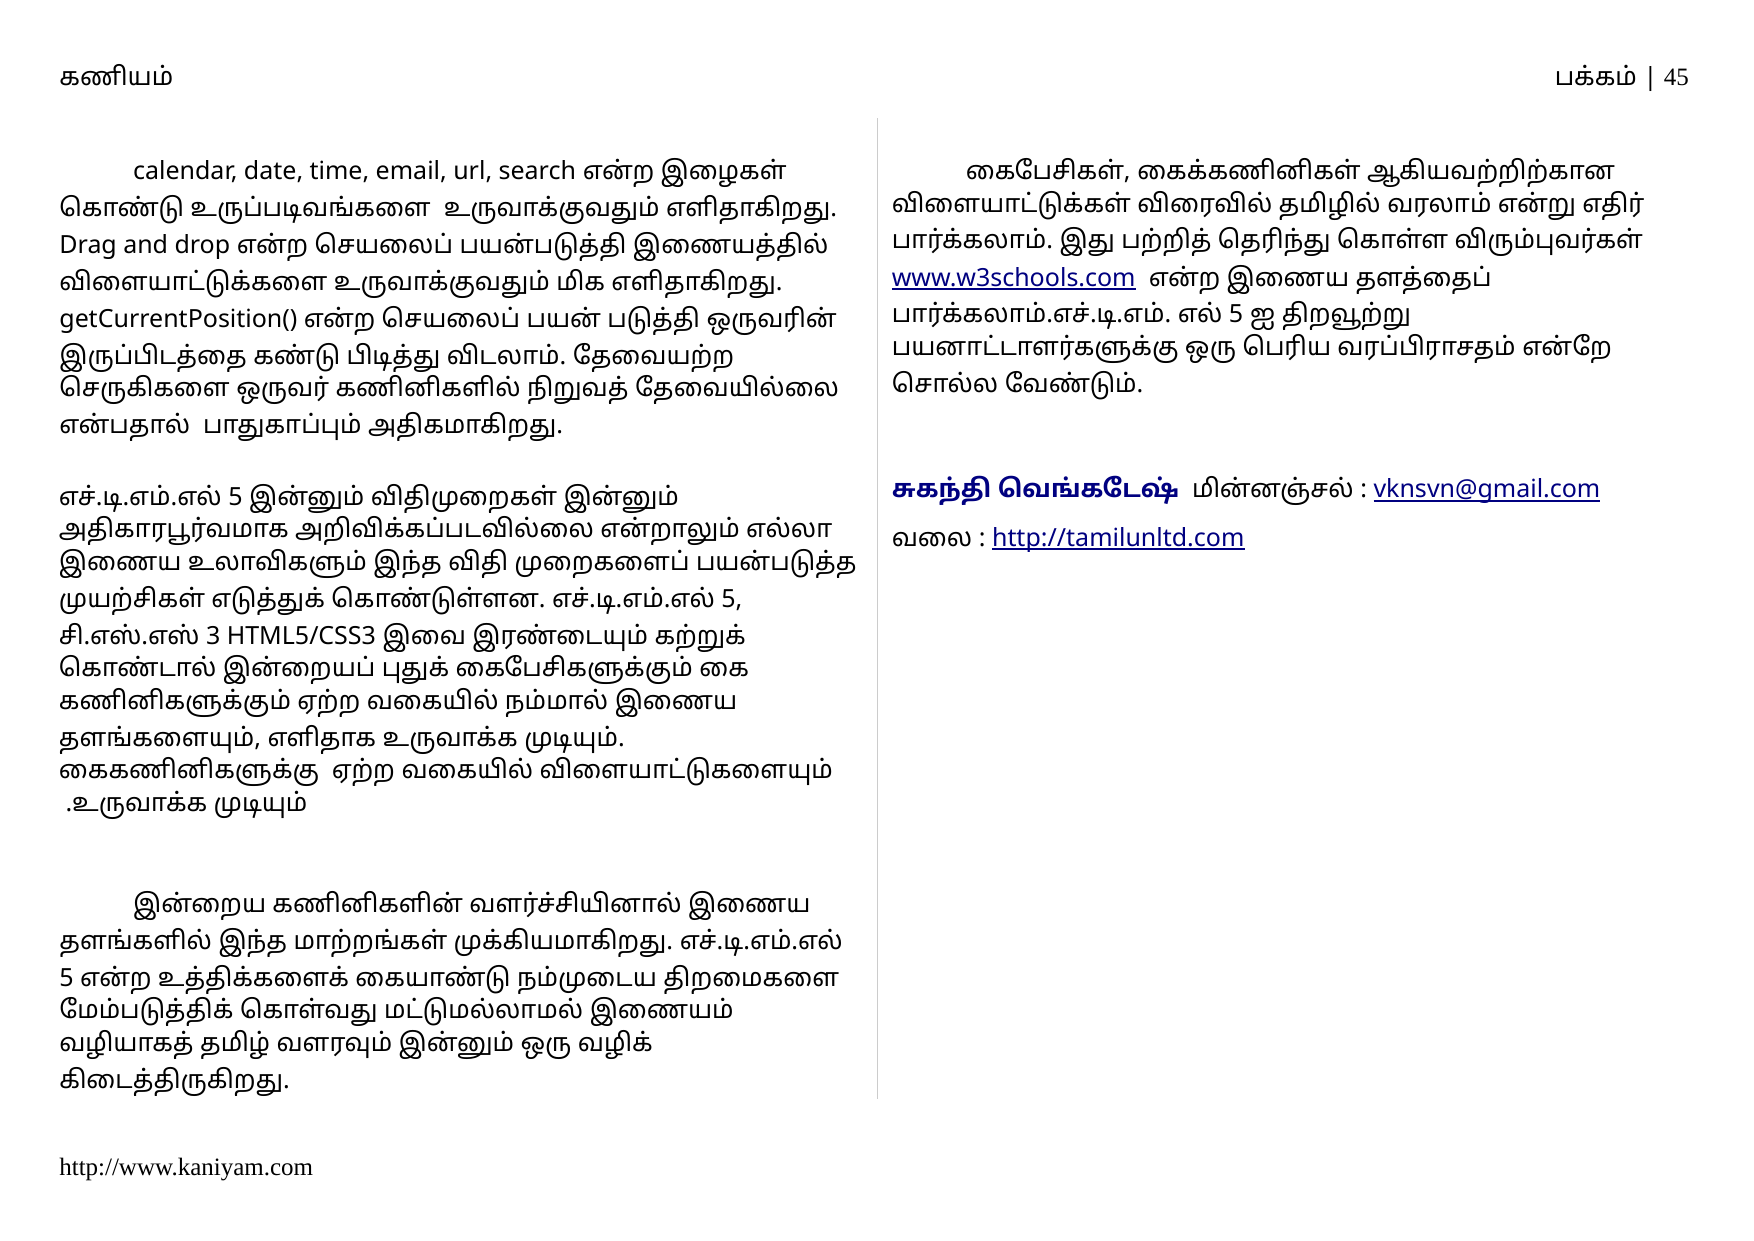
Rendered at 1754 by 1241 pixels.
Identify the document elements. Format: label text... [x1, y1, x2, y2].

text கைபேசிகள், கைக்கணினிகள் ஆகியவற்றிற்கான விளையாட்டுக்கள் விரைவில் தமிழில் வரலாம் என்று எதிர் பார்க்கலாம். இது பற்றித் தெரிந்து கொள்ள விரும்புவர்கள் www.w3schools.com என்ற இணைய தளத்தைப் பார்க்கலாம்.எச்.டி.எம். எல் 5 ஐ திறவூற்று பயனாட்டாளர்களுக்கு ஒரு பெரிய வரப்பிராசதம் என்றே சொல்ல வேண்டும். [892, 153, 1695, 403]
text வலை : http://tamilunltd.com [892, 519, 1695, 555]
text இன்றைய கணினிகளின் வளர்ச்சியினால் இணைய தளங்களில் இந்த மாற்றங்கள் முக்கியமாகிறது. எச்.டி.எம்.எல் 5 என்ற உத்திக்களைக் கையாண்டு நம்முடைய திறமைகளை மேம்படுத்திக் கொள்வது மட்டுமல்லாமல் இணையம் வழியாகத் தமிழ் வளரவும் இன்னும் ஒரு வழிக் கிடைத்திருகிறது. [59, 890, 862, 1098]
text சுகந்தி வெங்கடேஷ் மின்னஞ்சல் : vknsvn@gmail.com [892, 471, 1695, 507]
text calendar, date, time, email, url, search என்ற இழைகள் கொண்டு உருப்படிவங்களை உருவாக்குவதும் எளிதாகிறது. Drag and drop என்ற செயலைப் பயன்படுத்தி இணையத்தில் விளையாட்டுக்களை உருவாக்குவதும் மிக எளிதாகிறது. getCurrentPosition() என்ற செயலைப் பயன் படுத்தி ஒருவரின் இருப்பிடத்தை கண்டு பிடித்து விடலாம். தேவையற்ற செருகிகளை ஒருவர் கணினிகளில் நிறுவத் தேவையில்லை என்பதால் பாதுகாப்பும் அதிகமாகிறது. [59, 153, 862, 444]
text எச்.டி.எம்.எல் 5 இன்னும் விதிமுறைகள் இன்னும் அதிகாரபூர்வமாக அறிவிக்கப்படவில்லை என்றாலும் எல்லா இணைய உலாவிகளும் இந்த விதி முறைகளைப் பயன்படுத்த முயற்சிகள் எடுத்துக் கொண்டுள்ளன. எச்.டி.எம்.எல் 5, சி.எஸ்.எஸ் 3 HTML5/CSS3 இவை இரண்டையும் கற்றுக் கொண்டால் இன்றையப் புதுக் கைபேசிகளுக்கும் கை கணினிகளுக்கும் ஏற்ற வகையில் நம்மால் இணைய தளங்களையும், எளிதாக உருவாக்க முடியும். கைகணினிகளுக்கு ஏற்ற வகையில் விளையாட்டுகளையும் உருவாக்க முடியும். [59, 478, 862, 822]
